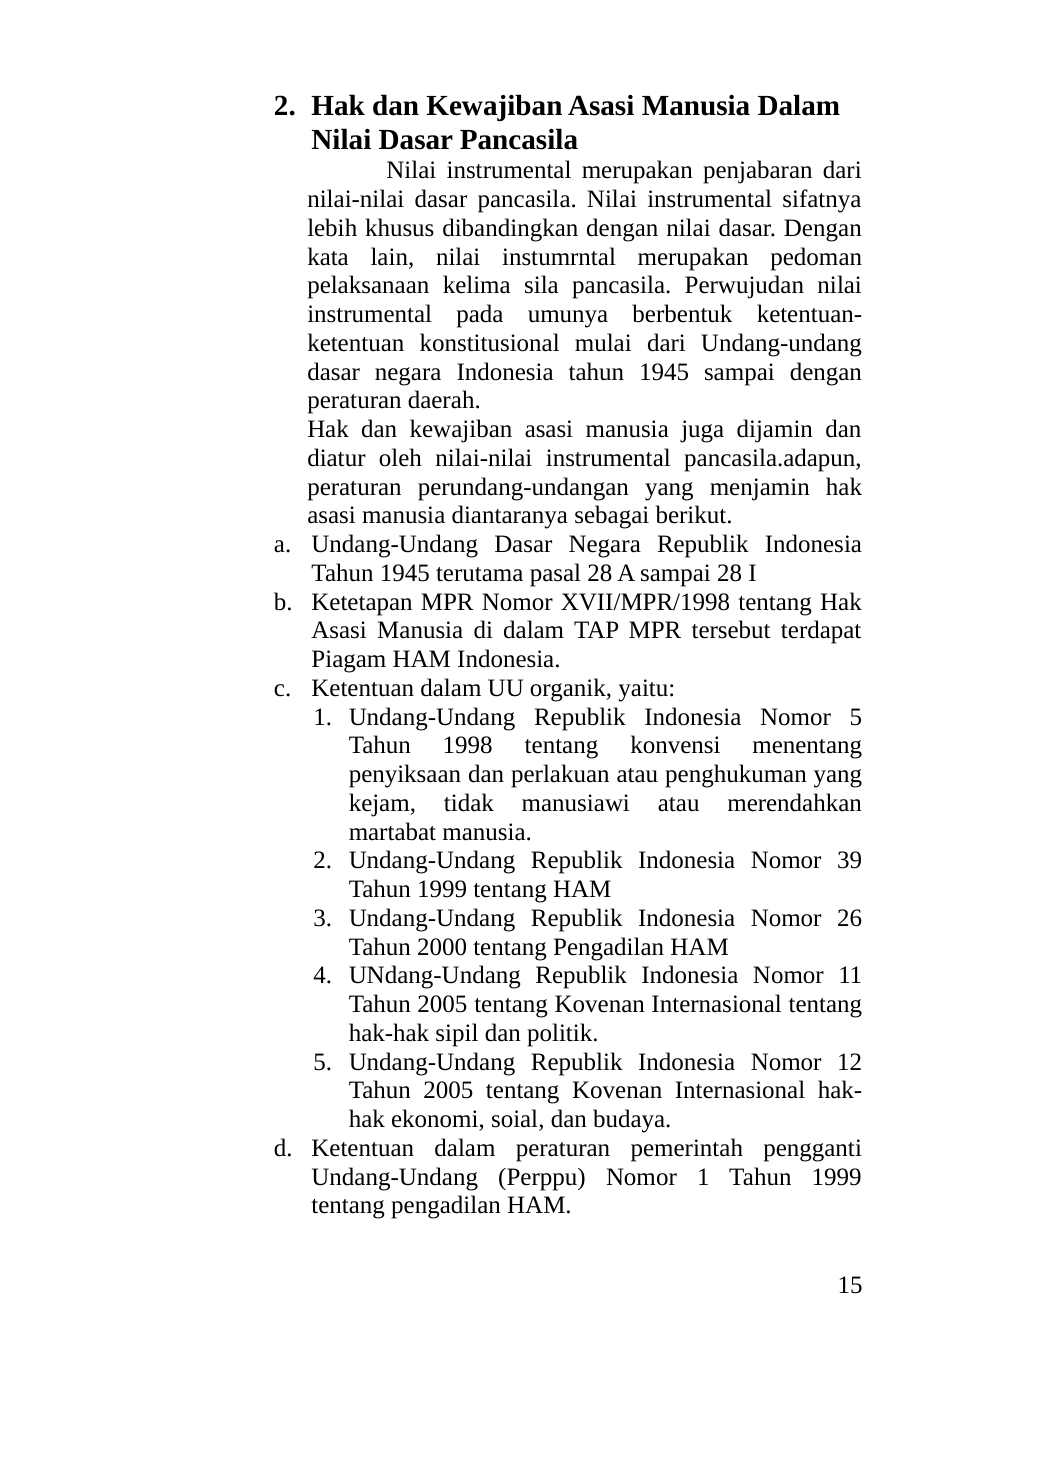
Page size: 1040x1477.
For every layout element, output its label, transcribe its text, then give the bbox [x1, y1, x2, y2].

list Undang-Undang Republik Indonesia Nomor 39 Tahun 1999 tentang HAM [313, 846, 862, 903]
list Undang-Undang Republik Indonesia Nomor 5 Tahun 1998 tentang konvensi menentang penyiksaan dan perlakuan atau penghukuman yang kejam, tidak manusiawi atau merendahkan martabat manusia. [313, 702, 862, 846]
text Nilai instrumental merupakan penjabaran dari nilai-nilai dasar pancasila. Nilai instrumental sifatnya lebih khusus dibandingkan dengan nilai dasar. Dengan kata lain, nilai instumrntal merupakan pedoman pelaksanaan kelima sila pancasila. Perwujudan nilai instrumental pada umunya berbentuk ketentuan-ketentuan konstitusional mulai dari Undang-undang dasar negara Indonesia tahun 1945 sampai dengan peraturan daerah. [307, 156, 862, 414]
list Hak dan Kewajiban Asasi Manusia Dalam Nilai Dasar Pancasila [274, 88, 862, 156]
text Hak dan kewajiban asasi manusia juga dijamin dan diatur oleh nilai-nilai instrumental pancasila.adapun, peraturan perundang-undangan yang menjamin hak asasi manusia diantaranya sebagai berikut. [307, 414, 862, 529]
list Undang-Undang Republik Indonesia Nomor 26 Tahun 2000 tentang Pengadilan HAM [313, 903, 862, 961]
list Ketentuan dalam peraturan pemerintah pengganti Undang-Undang (Perppu) Nomor 1 Tahun 1999 tentang pengadilan HAM. [274, 1133, 862, 1219]
list Undang-Undang Dasar Negara Republik Indonesia Tahun 1945 terutama pasal 28 A sampai 28 I [274, 529, 862, 587]
list Ketentuan dalam UU organik, yaitu: [274, 673, 862, 702]
list Ketetapan MPR Nomor XVII/MPR/1998 tentang Hak Asasi Manusia di dalam TAP MPR tersebut terdapat Piagam HAM Indonesia. [274, 587, 862, 673]
list Undang-Undang Republik Indonesia Nomor 12 Tahun 2005 tentang Kovenan Internasional hak-hak ekonomi, soial, dan budaya. [313, 1047, 862, 1133]
list UNdang-Undang Republik Indonesia Nomor 11 Tahun 2005 tentang Kovenan Internasional tentang hak-hak sipil dan politik. [313, 961, 862, 1047]
